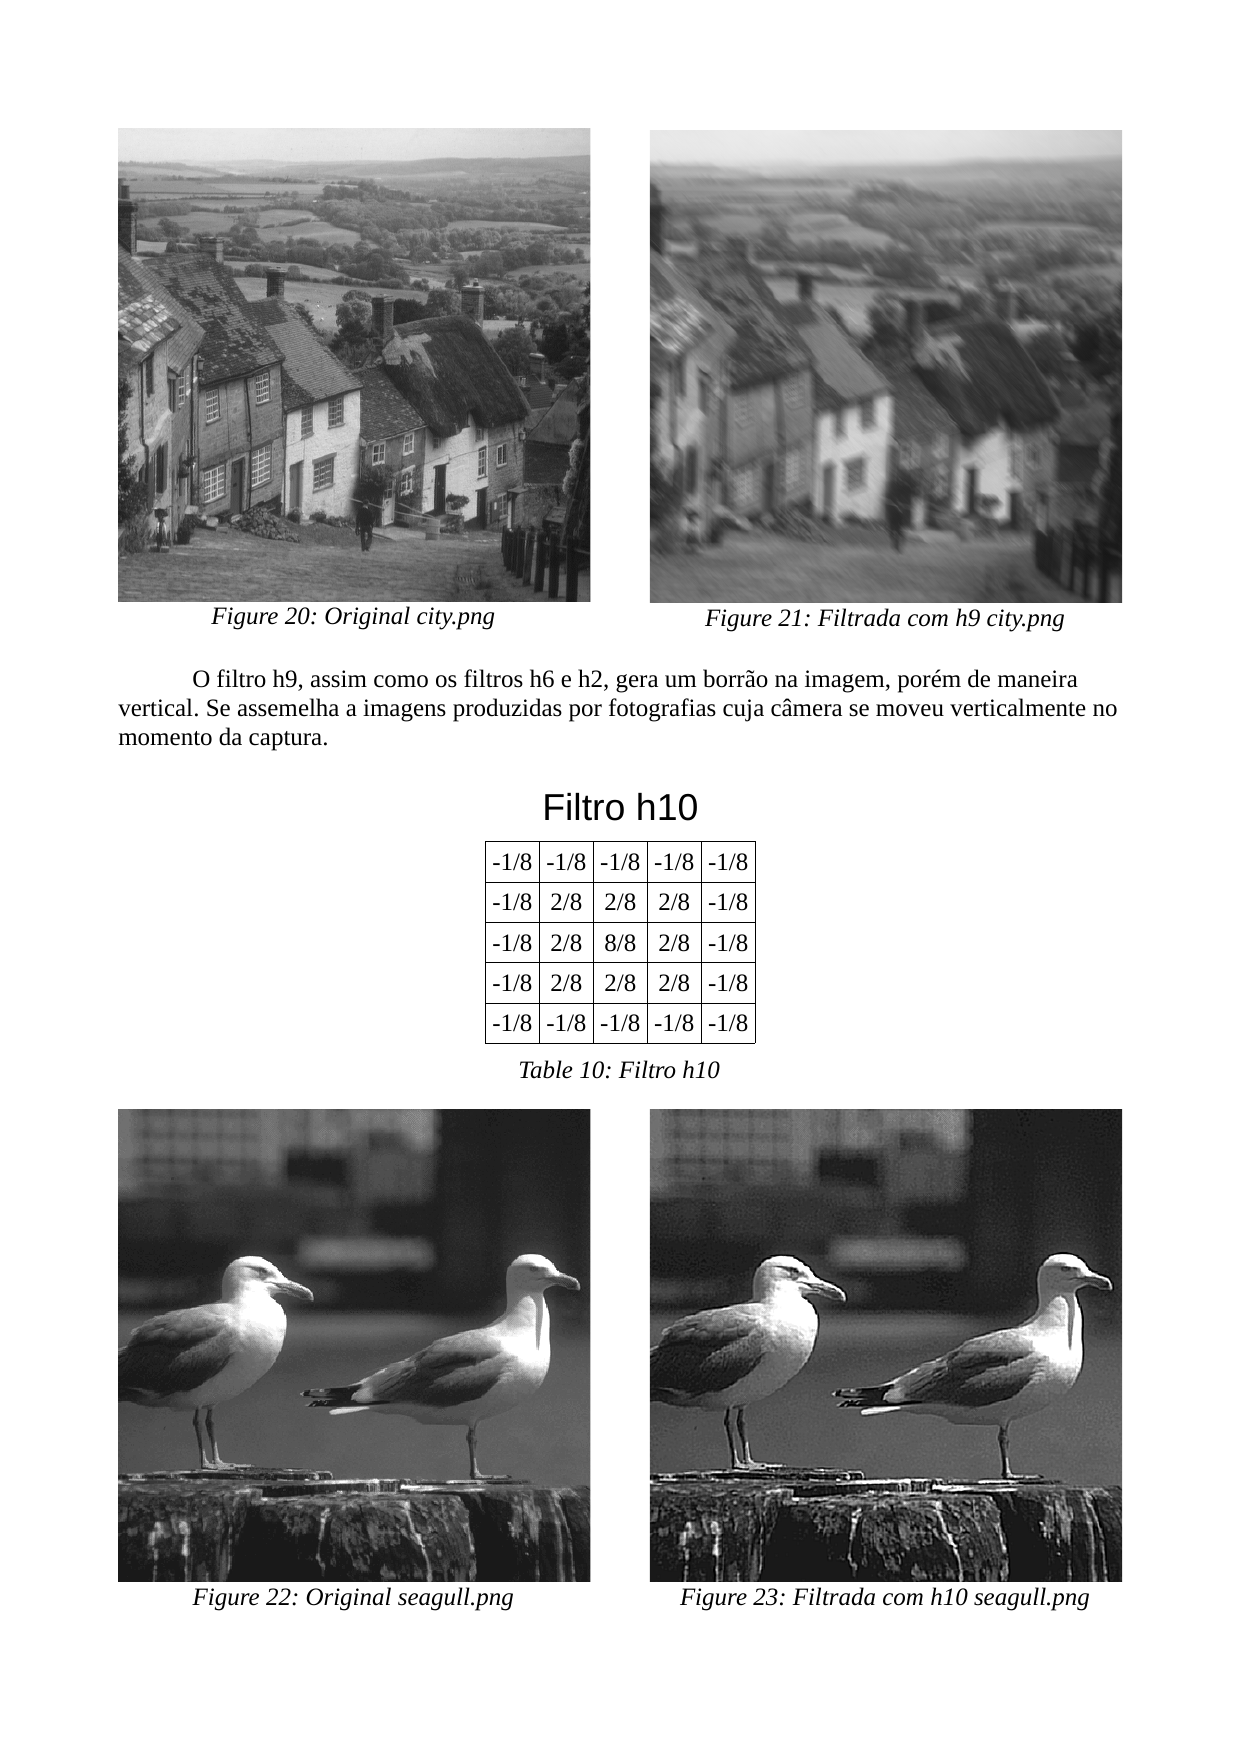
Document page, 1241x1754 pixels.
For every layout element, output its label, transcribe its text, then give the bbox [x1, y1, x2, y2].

table_cell -1/8 [702, 963, 755, 1002]
picture [118, 128, 591, 602]
table_cell 2/8 [648, 923, 701, 962]
table_cell -1/8 [702, 883, 755, 922]
text Figure 21: Filtrada com h9 city.png [650, 603, 1122, 632]
table_cell -1/8 [594, 1004, 647, 1043]
text Figure 23: Filtrada com h10 seagull.png [650, 1582, 1122, 1610]
table_cell 2/8 [648, 963, 701, 1002]
table_cell 8/8 [594, 923, 647, 962]
table_header -1/8 [540, 842, 593, 882]
picture [649, 130, 1123, 603]
table_header -1/8 [486, 842, 539, 882]
table_header -1/8 [594, 842, 647, 882]
table_cell -1/8 [540, 1004, 593, 1043]
picture [118, 1109, 591, 1582]
text Figure 22: Original seagull.png [118, 1582, 591, 1610]
table_cell -1/8 [486, 883, 539, 922]
table_cell 2/8 [540, 923, 593, 962]
table_cell -1/8 [486, 923, 539, 962]
table_cell -1/8 [702, 923, 755, 962]
text Figure 20: Original city.png [118, 602, 591, 630]
table_cell -1/8 [648, 1004, 701, 1043]
table_cell 2/8 [540, 963, 593, 1002]
table_header -1/8 [648, 842, 701, 882]
table_cell -1/8 [486, 963, 539, 1002]
table_cell 2/8 [594, 883, 647, 922]
text O filtro h9, assim como os filtros h6 e h2, gera um borrão na imagem, porém de maneira vertical. Se assemelha a imagens produzidas por fotografias cuja câmera se moveu verticalmente no momento da captura. [118, 664, 1122, 751]
table_header -1/8 [702, 842, 755, 882]
table_cell 2/8 [540, 883, 593, 922]
table_cell 2/8 [648, 883, 701, 922]
table_cell 2/8 [594, 963, 647, 1002]
table_cell -1/8 [702, 1004, 755, 1043]
text Table 10: Filtro h10 [118, 1055, 1122, 1084]
table_cell -1/8 [486, 1004, 539, 1043]
subtitle Filtro h10 [118, 786, 1122, 829]
picture [649, 1109, 1123, 1582]
